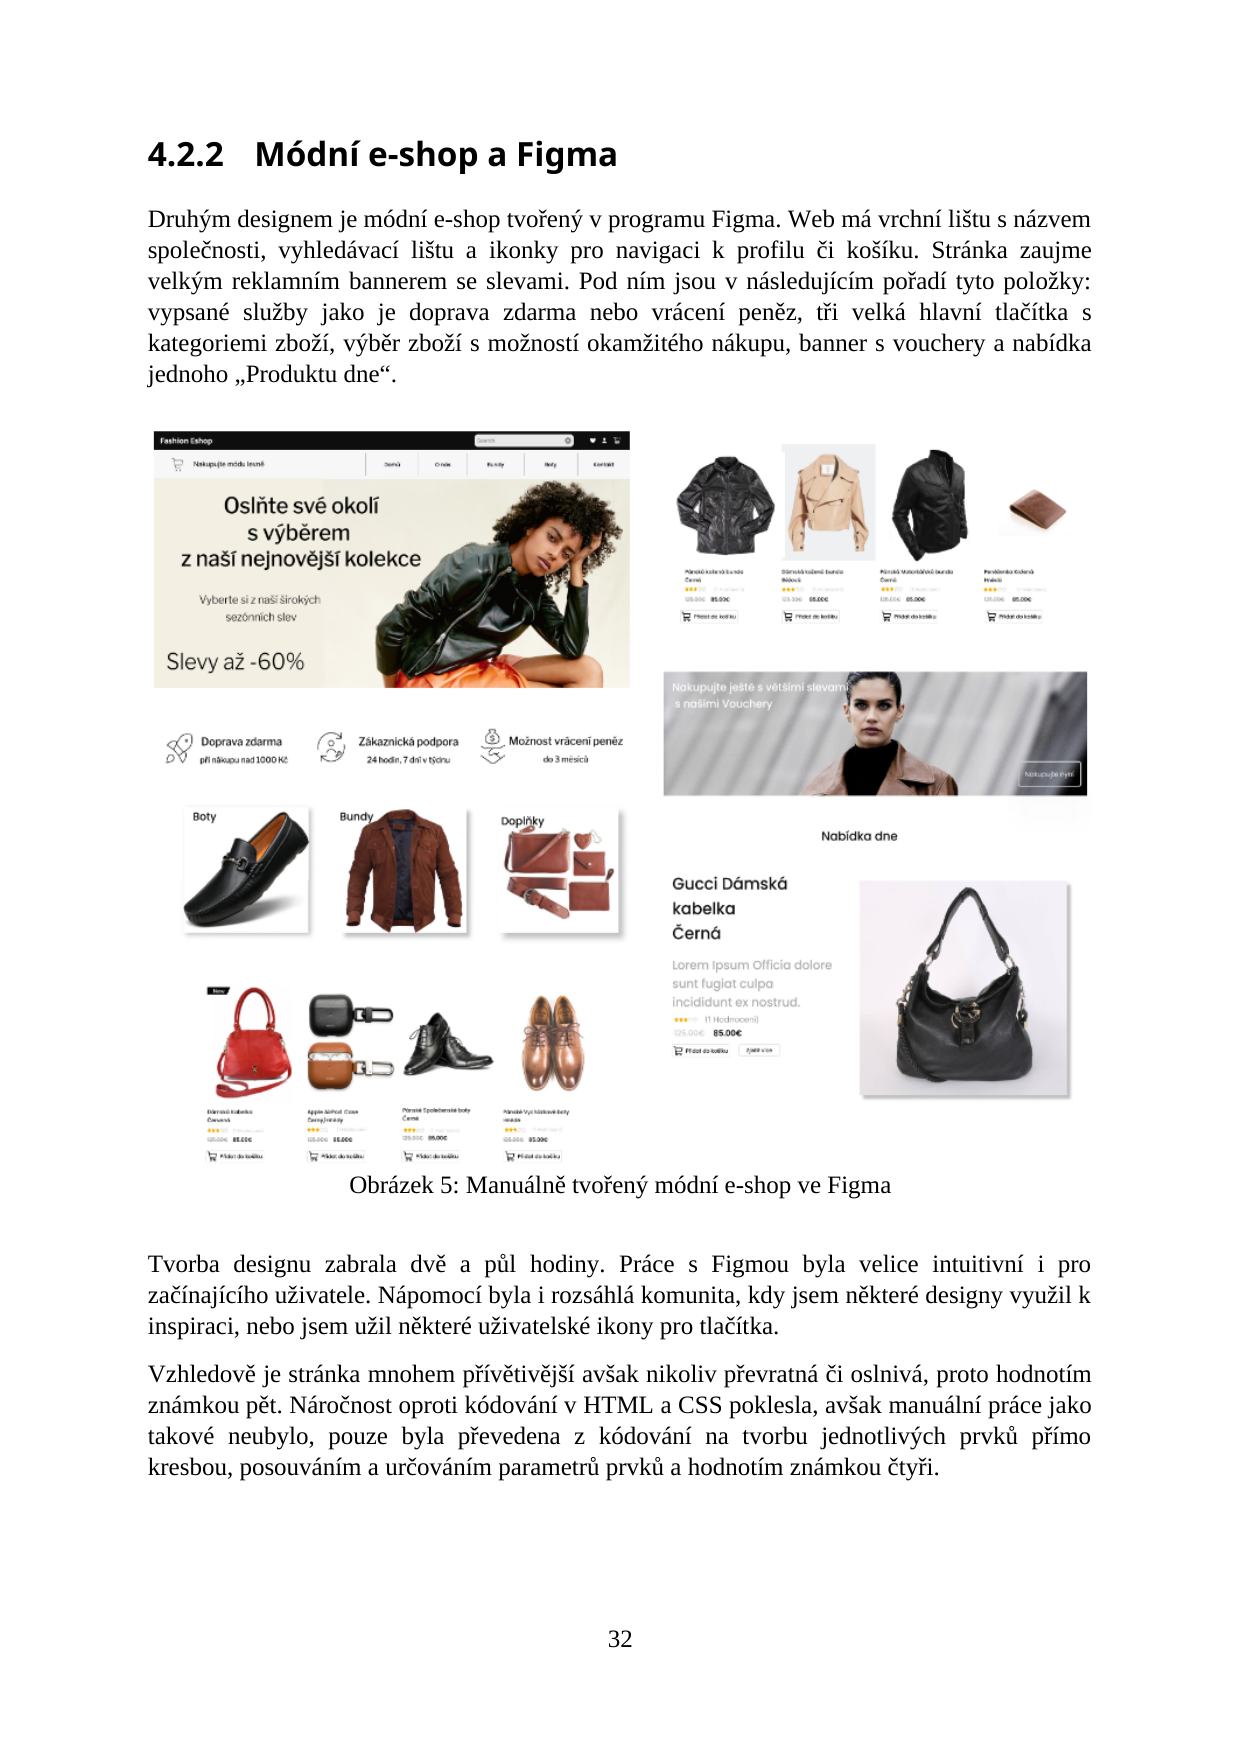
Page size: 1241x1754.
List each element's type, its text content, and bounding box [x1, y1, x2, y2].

text Tvorba designu zabrala dvě a půl hodiny. Práce s Figmou byla velice intuitivní i pro začínajícího uživatele. Nápomocí byla i rozsáhlá komunita, kdy jsem některé designy využil k inspiraci, nebo jsem užil některé uživatelské ikony pro tlačítka. [148, 1249, 1092, 1340]
text Druhým designem je módní e-shop tvořený v programu Figma. Web má vrchní lištu s názvem společnosti, vyhledávací lištu a ikonky pro navigaci k profilu či košíku. Stránka zaujme velkým reklamním bannerem se slevami. Pod ním jsou v následujícím pořadí tyto položky: vypsané služby jako je doprava zdarma nebo vrácení peněz, tři velká hlavní tlačítka s kategoriemi zboží, výběr zboží s možností okamžitého nákupu, banner s vouchery a nabídka jednoho „Produktu dne“. [148, 204, 1092, 388]
picture [147, 415, 1093, 1171]
text Vzhledově je stránka mnohem přívětivější avšak nikoliv převratná či oslnivá, proto hodnotím známkou pět. Náročnost oproti kódování v HTML a CSS poklesla, avšak manuální práce jako takové neubylo, pouze byla převedena z kódování na tvorbu jednotlivých prvků přímo kresbou, posouváním a určováním parametrů prvků a hodnotím známkou čtyři. [148, 1359, 1092, 1481]
subtitle Módní e-shop a Figma [148, 130, 1092, 176]
text Obrázek 5: Manuálně tvořený módní e-shop ve Figma [148, 1171, 1092, 1199]
